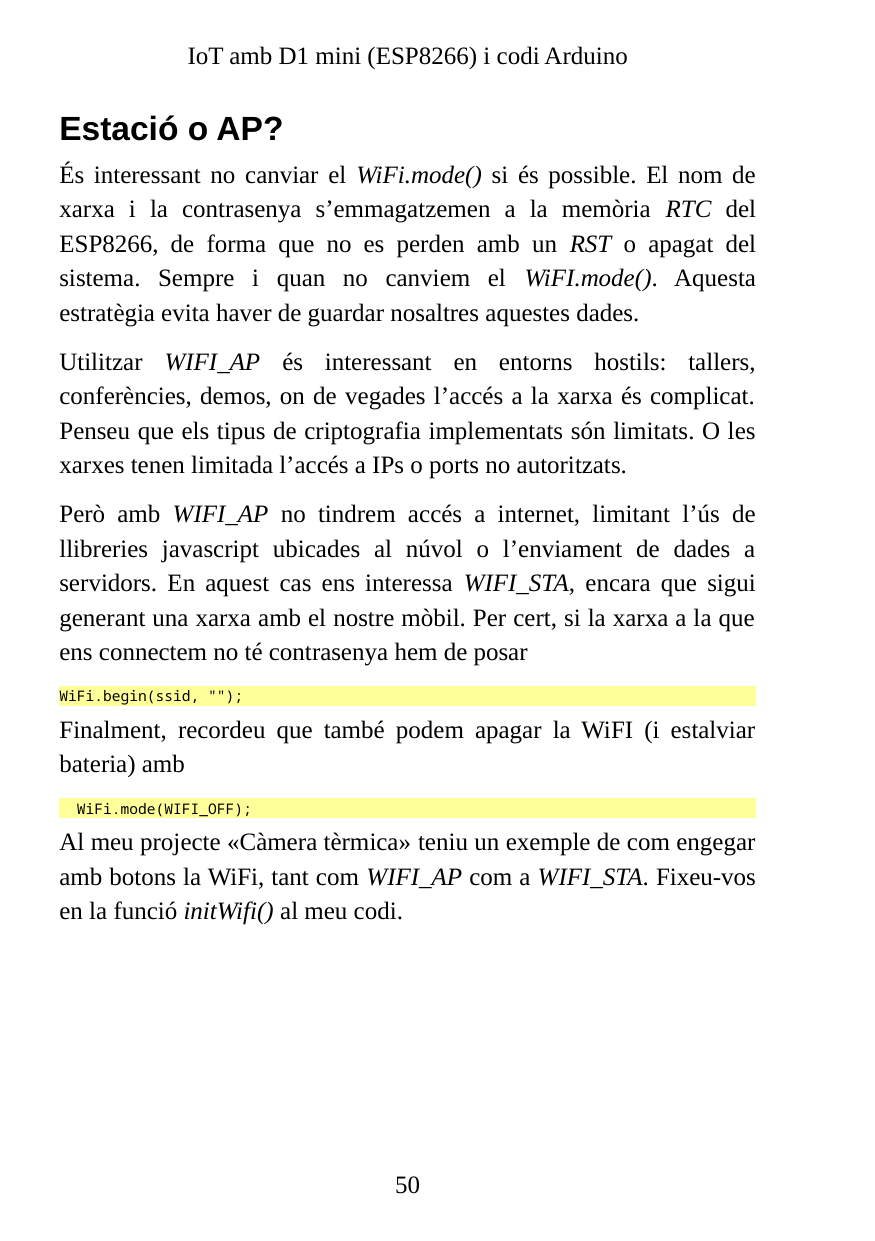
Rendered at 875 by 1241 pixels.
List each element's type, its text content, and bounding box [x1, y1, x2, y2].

text És interessant no canviar el WiFi.mode() si és possible. El nom de xarxa i la contrasenya s’emmagatzemen a la memòria RTC del ESP8266, de forma que no es perden amb un RST o apagat del sistema. Sempre i quan no canviem el WiFI.mode(). Aquesta estratègia evita haver de guardar nosaltres aquestes dades. [59, 160, 756, 326]
text Finalment, recordeu que també podem apagar la WiFI (i estalviar bateria) amb [59, 715, 756, 778]
text Utilitzar WIFI_AP és interessant en entorns hostils: tallers, conferències, demos, on de vegades l’accés a la xarxa és complicat. Penseu que els tipus de criptografia implementats són limitats. O les xarxes tenen limitada l’accés a IPs o ports no autoritzats. [59, 347, 756, 479]
text WiFi.mode(WIFI_OFF); [59, 798, 756, 818]
text Però amb WIFI_AP no tindrem accés a internet, limitant l’ús de llibreries javascript ubicades al núvol o l’enviament de dades a servidors. En aquest cas ens interessa WIFI_STA, encara que sigui generant una xarxa amb el nostre mòbil. Per cert, si la xarxa a la que ens connectem no té contrasenya hem de posar [59, 499, 756, 666]
text Al meu projecte «Càmera tèrmica» teniu un exemple de com engegar amb botons la WiFi, tant com WIFI_AP com a WIFI_STA. Fixeu-vos en la funció initWifi() al meu codi. [59, 827, 756, 925]
subtitle Estació o AP? [59, 109, 756, 147]
text WiFi.begin(ssid, ""); [59, 686, 756, 706]
